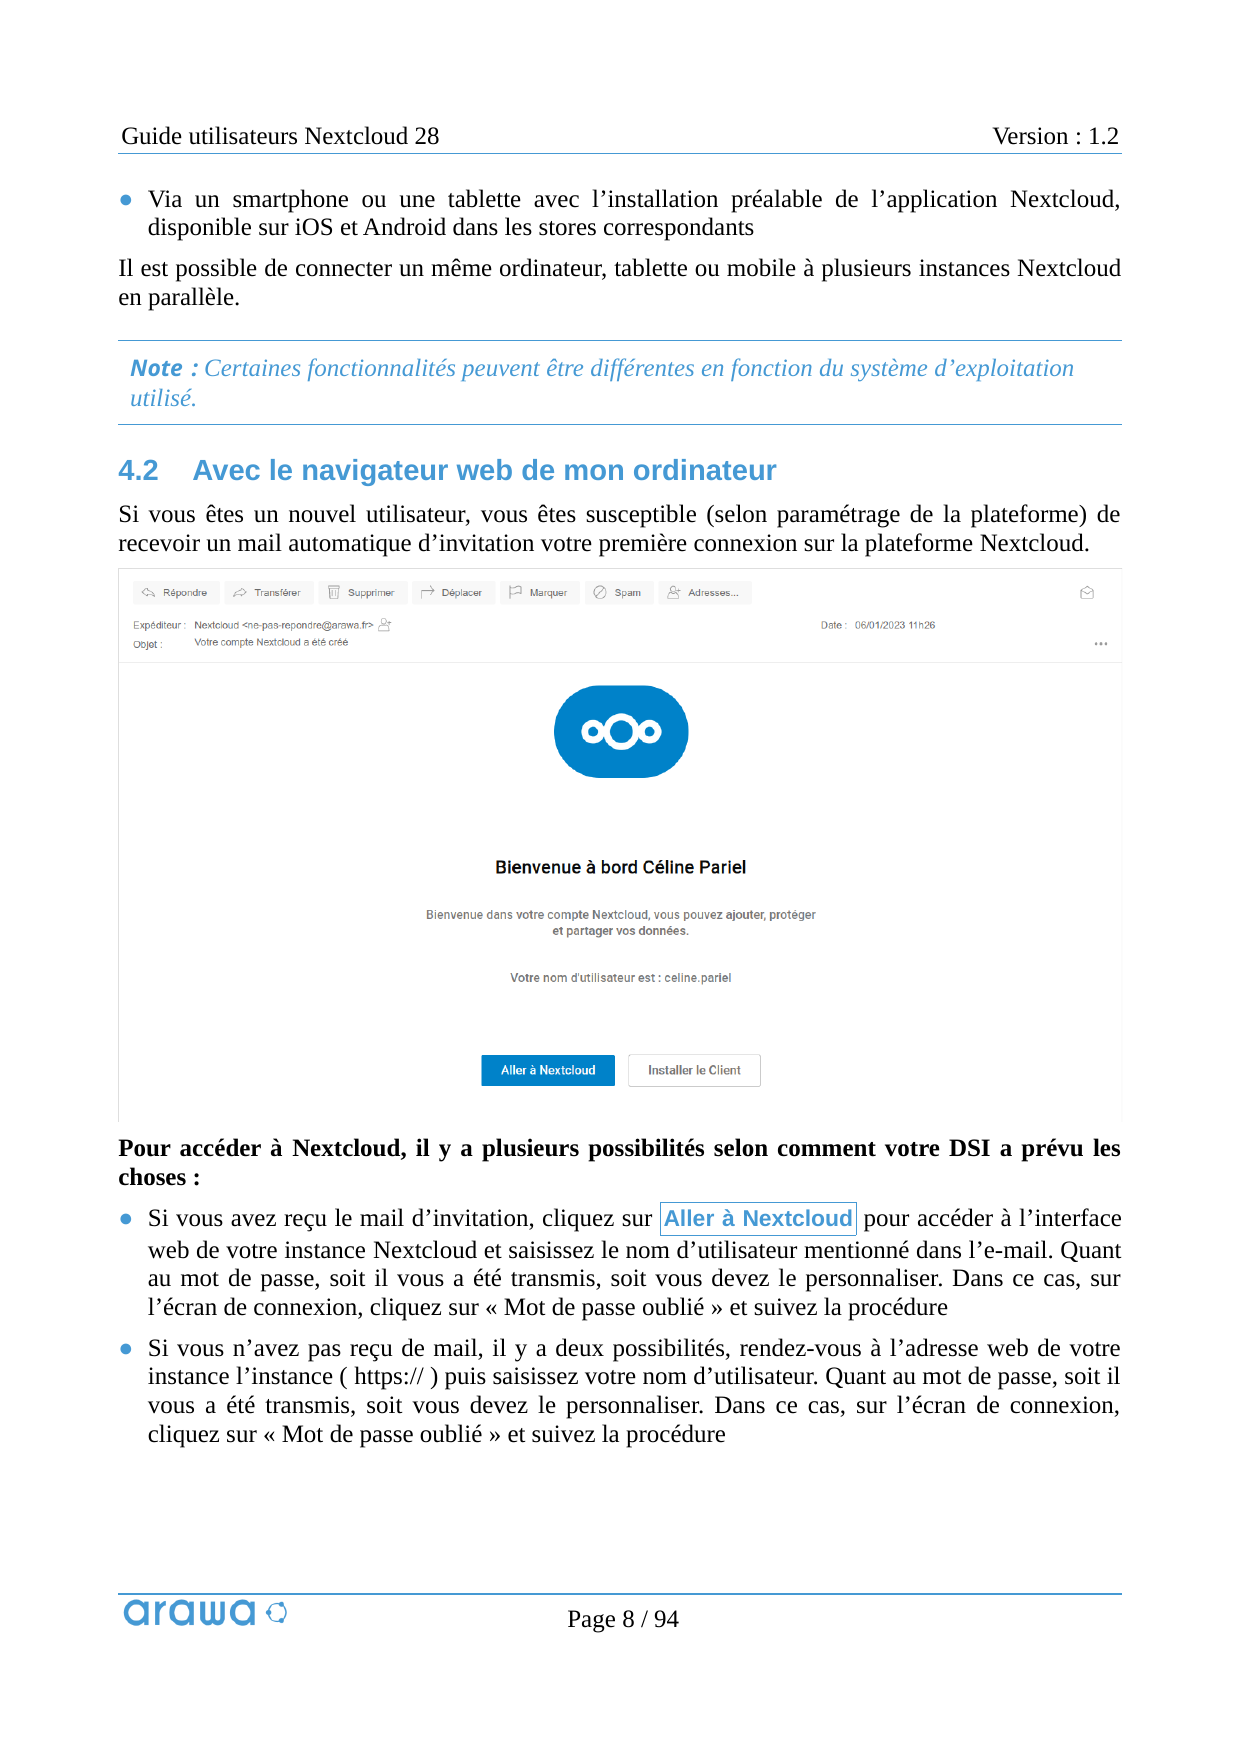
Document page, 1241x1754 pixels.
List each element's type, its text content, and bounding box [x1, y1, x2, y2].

list Via un smartphone ou une tablette avec l’installation préalable de l’application Nextcloud, disponible sur iOS et Android dans les stores correspondants [118, 184, 1122, 241]
text Si vous êtes un nouvel utilisateur, vous êtes susceptible (selon paramétrage de la plateforme) de recevoir un mail automatique d’invitation votre première connexion sur la plateforme Nextcloud. [118, 499, 1122, 557]
text Note : Certaines fonctionnalités peuvent être différentes en fonction du système d’exploitation utilisé. [118, 341, 1122, 424]
text Pour accéder à Nextcloud, il y a plusieurs possibilités selon comment votre DSI a prévu les choses : [118, 1133, 1122, 1191]
text Il est possible de connecter un même ordinateur, tablette ou mobile à plusieurs instances Nextcloud en parallèle. [118, 253, 1122, 311]
picture [118, 568, 1123, 1122]
subtitle Avec le navigateur web de mon ordinateur [118, 453, 1122, 487]
picture [121, 1597, 290, 1628]
list Si vous avez reçu le mail d’invitation, cliquez sur Aller à Nextcloud pour accéder à l’interface web de votre instance Nextcloud et saisissez le nom d’utilisateur mentionné dans l’e-mail. Quant au mot de passe, soit il vous a été transmis, soit vous devez le personnaliser. Dans ce cas, sur l’écran de connexion, cliquez sur « Mot de passe oublié » et suivez la procédure [118, 1202, 1122, 1321]
list Si vous n’avez pas reçu de mail, il y a deux possibilités, rendez-vous à l’adresse web de votre instance l’instance ( https:// ) puis saisissez votre nom d’utilisateur. Quant au mot de passe, soit il vous a été transmis, soit vous devez le personnaliser. Dans ce cas, sur l’écran de connexion, cliquez sur « Mot de passe oublié » et suivez la procédure [118, 1333, 1122, 1448]
